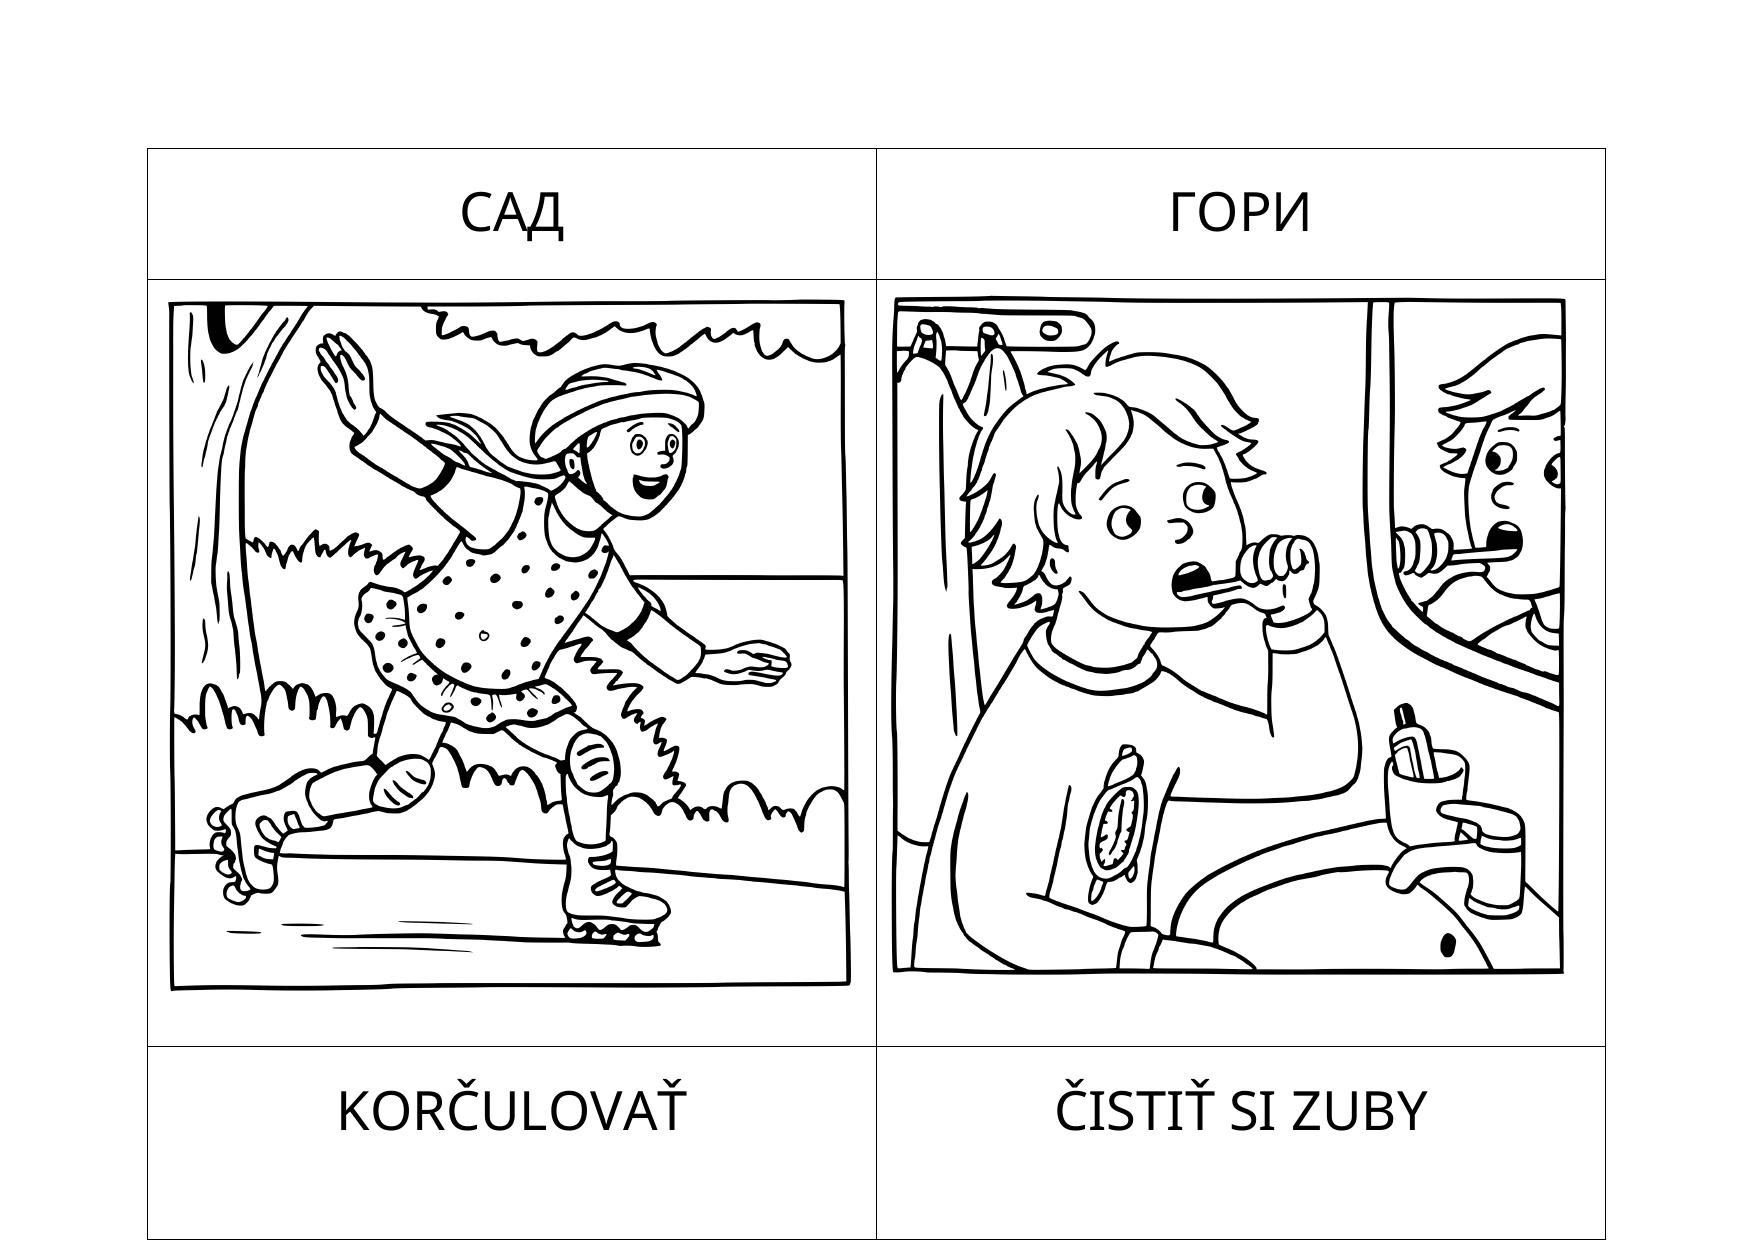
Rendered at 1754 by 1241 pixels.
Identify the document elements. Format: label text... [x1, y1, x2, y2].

table_cell САД [148, 149, 876, 278]
table_cell ČISTIŤ SI ZUBY [877, 1047, 1605, 1239]
table_cell [877, 280, 1605, 1046]
table_cell ГОРИ [877, 149, 1605, 278]
table_cell KORČULOVAŤ [148, 1047, 876, 1239]
picture [887, 279, 1594, 995]
picture [158, 279, 856, 1009]
table_cell [148, 280, 876, 1046]
